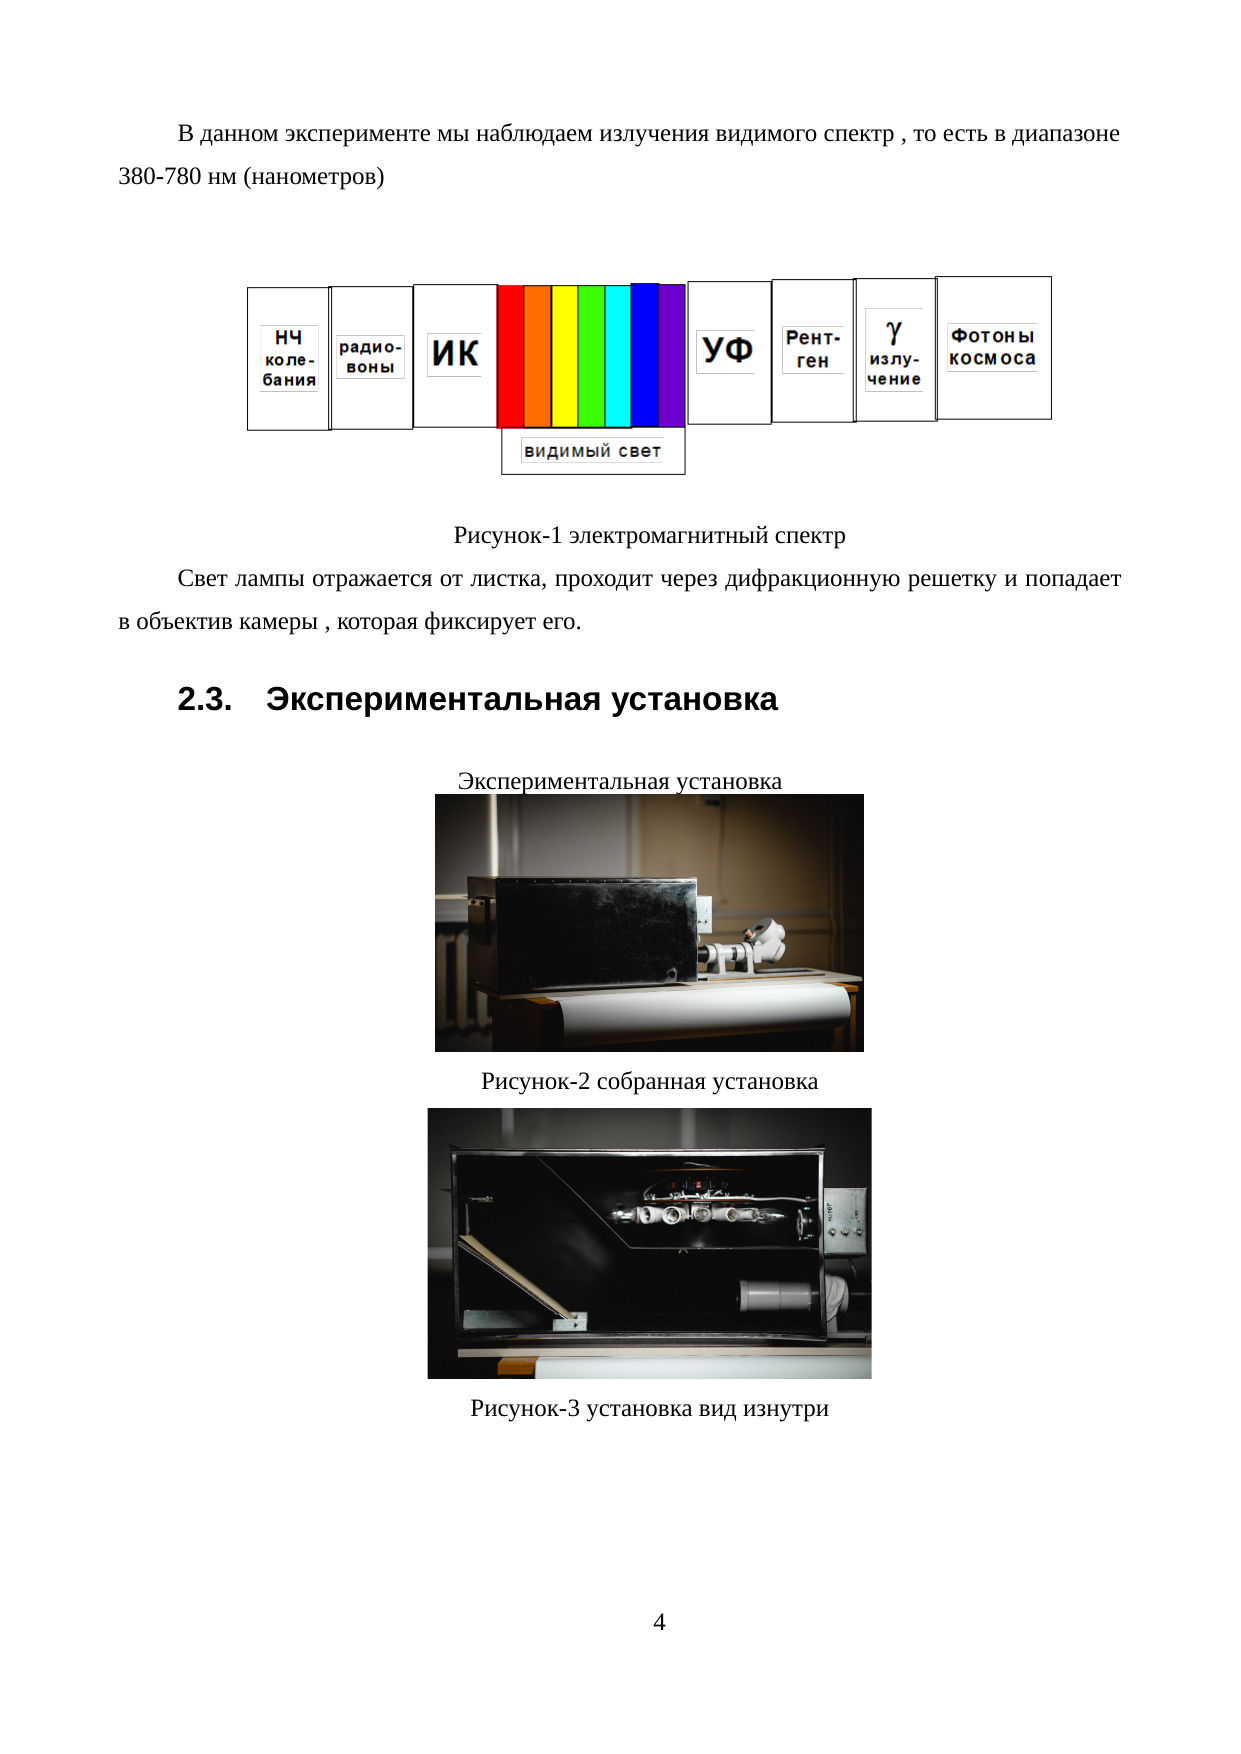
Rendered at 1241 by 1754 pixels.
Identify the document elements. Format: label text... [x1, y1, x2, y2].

text Свет лампы отражается от листка, проходит через дифракционную решетку и попадает в объектив камеры , которая фиксирует его. [118, 563, 1122, 635]
table_cell Рисунок-2 собранная установка [118, 795, 1122, 1109]
text Рисунок-1 электромагнитный спектр [118, 520, 1122, 549]
table_header Экспериментальная установка [118, 766, 1122, 794]
text В данном эксперименте мы наблюдаем излучения видимого спектр , то есть в диапазоне [118, 118, 1122, 147]
text 380-780 нм (нанометров) [118, 161, 1122, 190]
picture [435, 794, 864, 1052]
subtitle Экспериментальная установка [118, 679, 1122, 717]
picture [427, 1108, 872, 1379]
table_cell Рисунок-3 установка вид изнутри [118, 1109, 1122, 1436]
picture [218, 247, 1082, 506]
